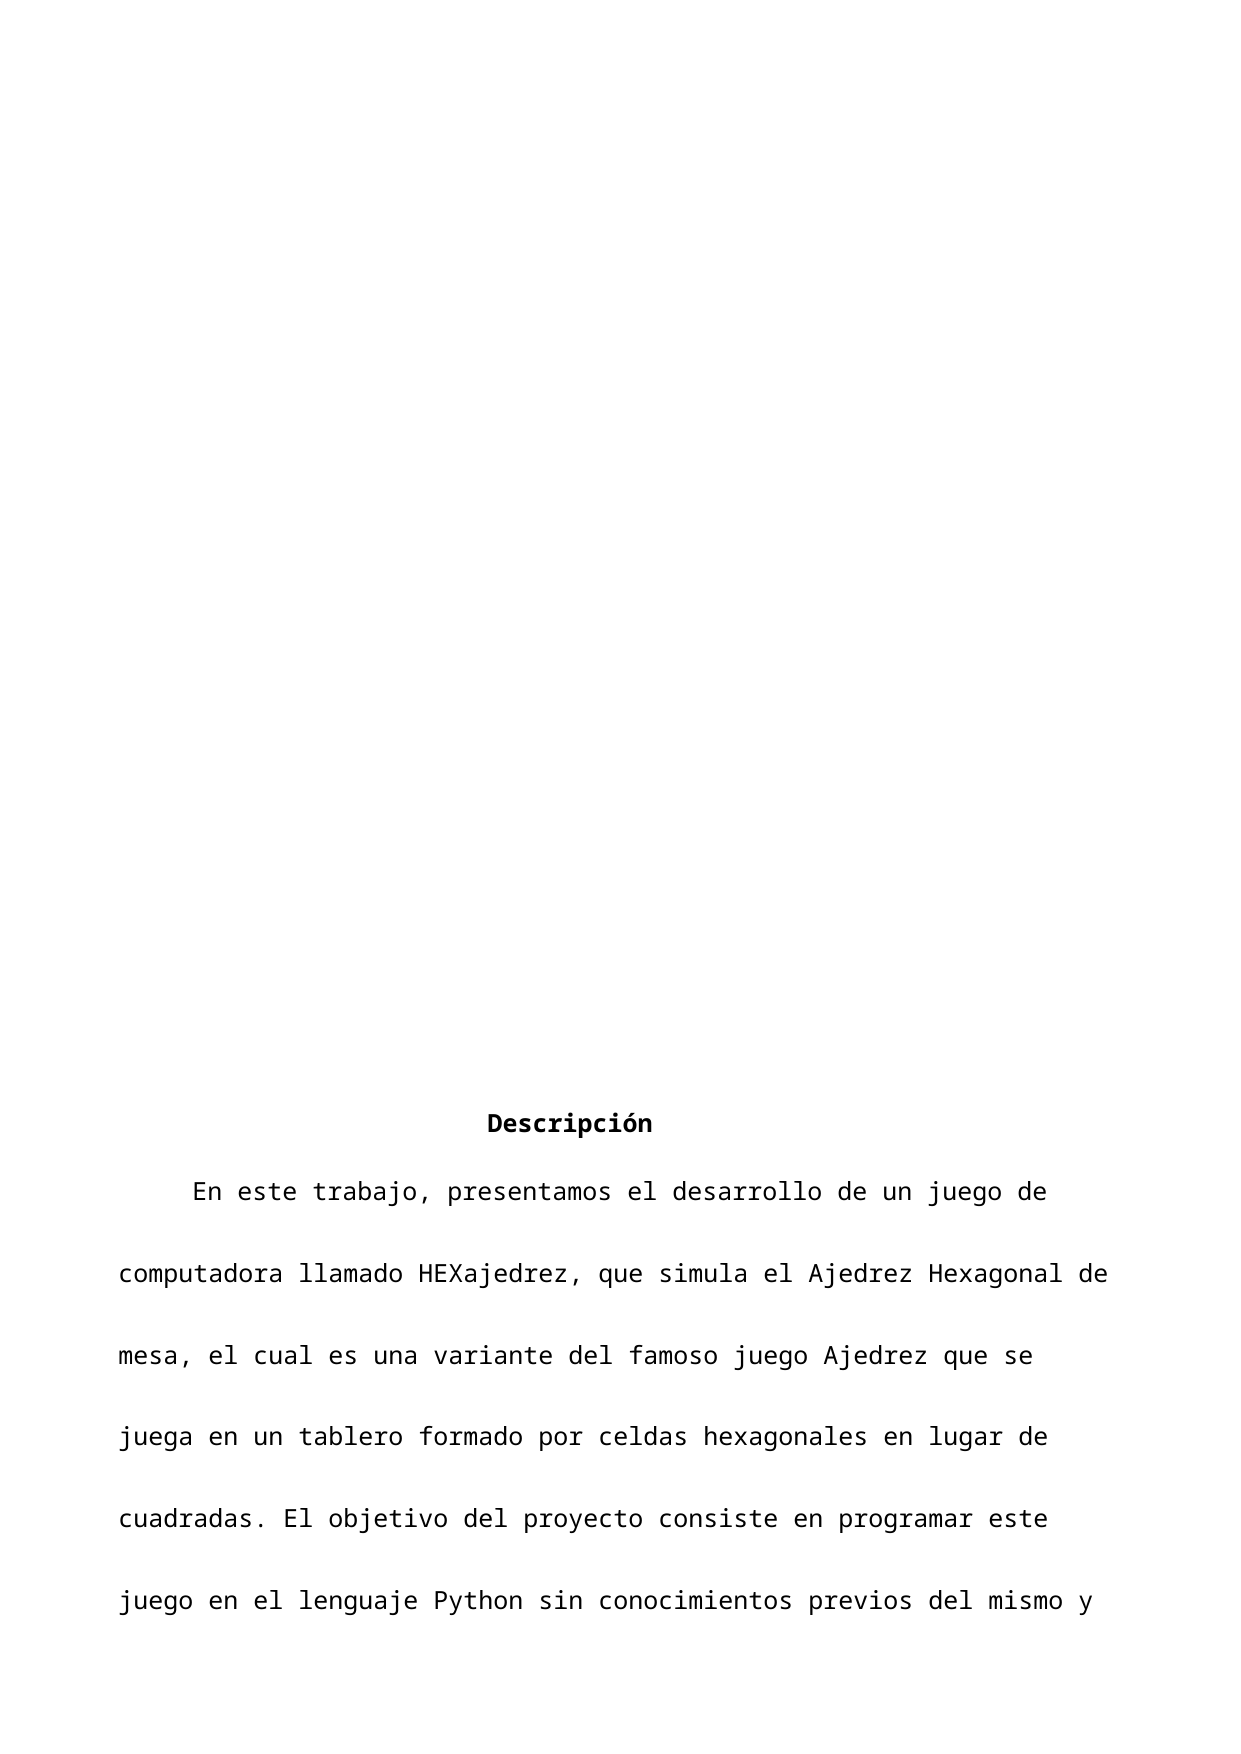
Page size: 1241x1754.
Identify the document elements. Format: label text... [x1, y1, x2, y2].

text Descripción [118, 1106, 1122, 1140]
text En este trabajo, presentamos el desarrollo de un juego de computadora llamado HEXajedrez, que simula el Ajedrez Hexagonal de mesa, el cual es una variante del famoso juego Ajedrez que se juega en un tablero formado por celdas hexagonales en lugar de cuadradas. El objetivo del proyecto consiste en programar este juego en el lenguaje Python sin conocimientos previos del mismo y [118, 1174, 1122, 1616]
